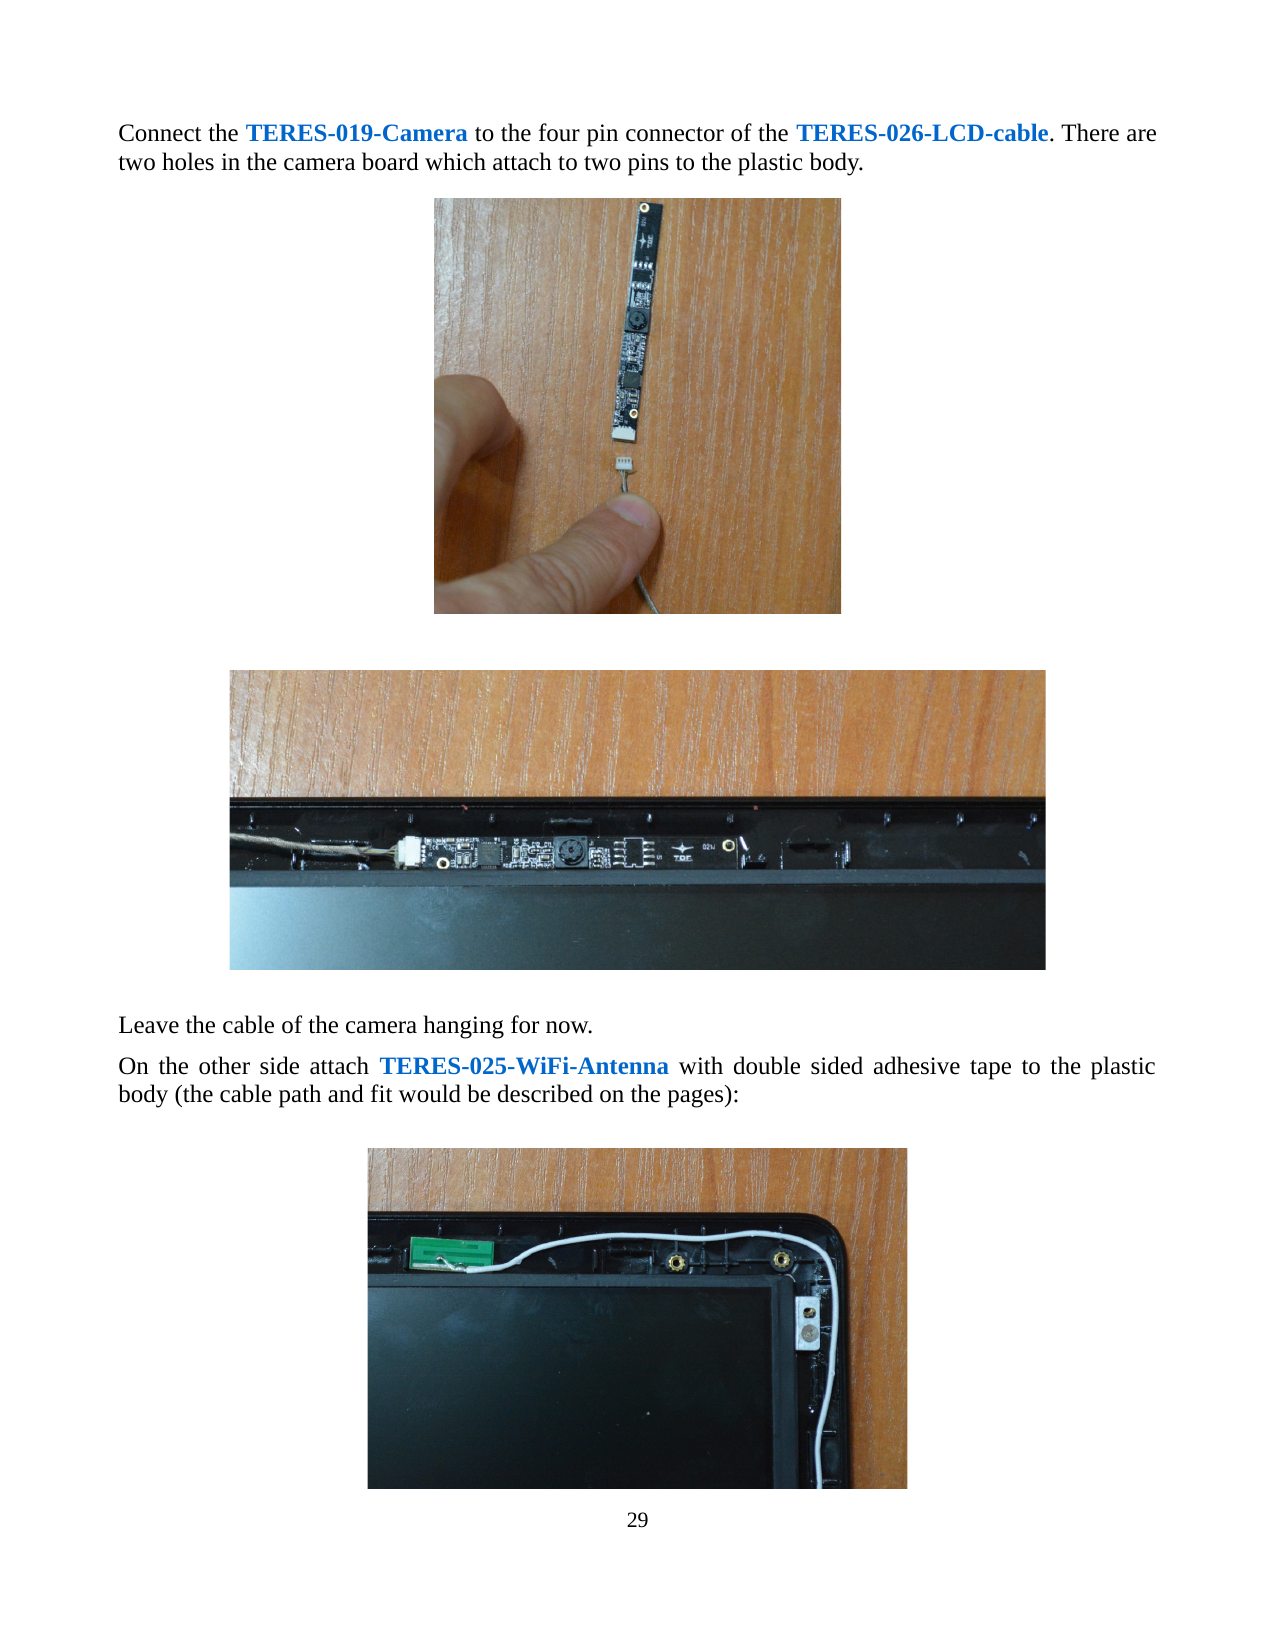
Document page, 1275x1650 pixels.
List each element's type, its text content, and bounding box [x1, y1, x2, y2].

text Leave the cable of the camera hanging for now. [118, 1010, 1157, 1039]
picture [229, 670, 1046, 970]
picture [367, 1148, 908, 1489]
text On the other side attach TERES-025-WiFi-Antenna with double sided adhesive tape to the plastic body (the cable path and fit would be described on the pages): [118, 1051, 1157, 1108]
text Connect the TERES-019-Camera to the four pin connector of the TERES-026-LCD-cable. There are two holes in the camera board which attach to two pins to the plastic body. [118, 118, 1157, 176]
picture [434, 198, 842, 614]
